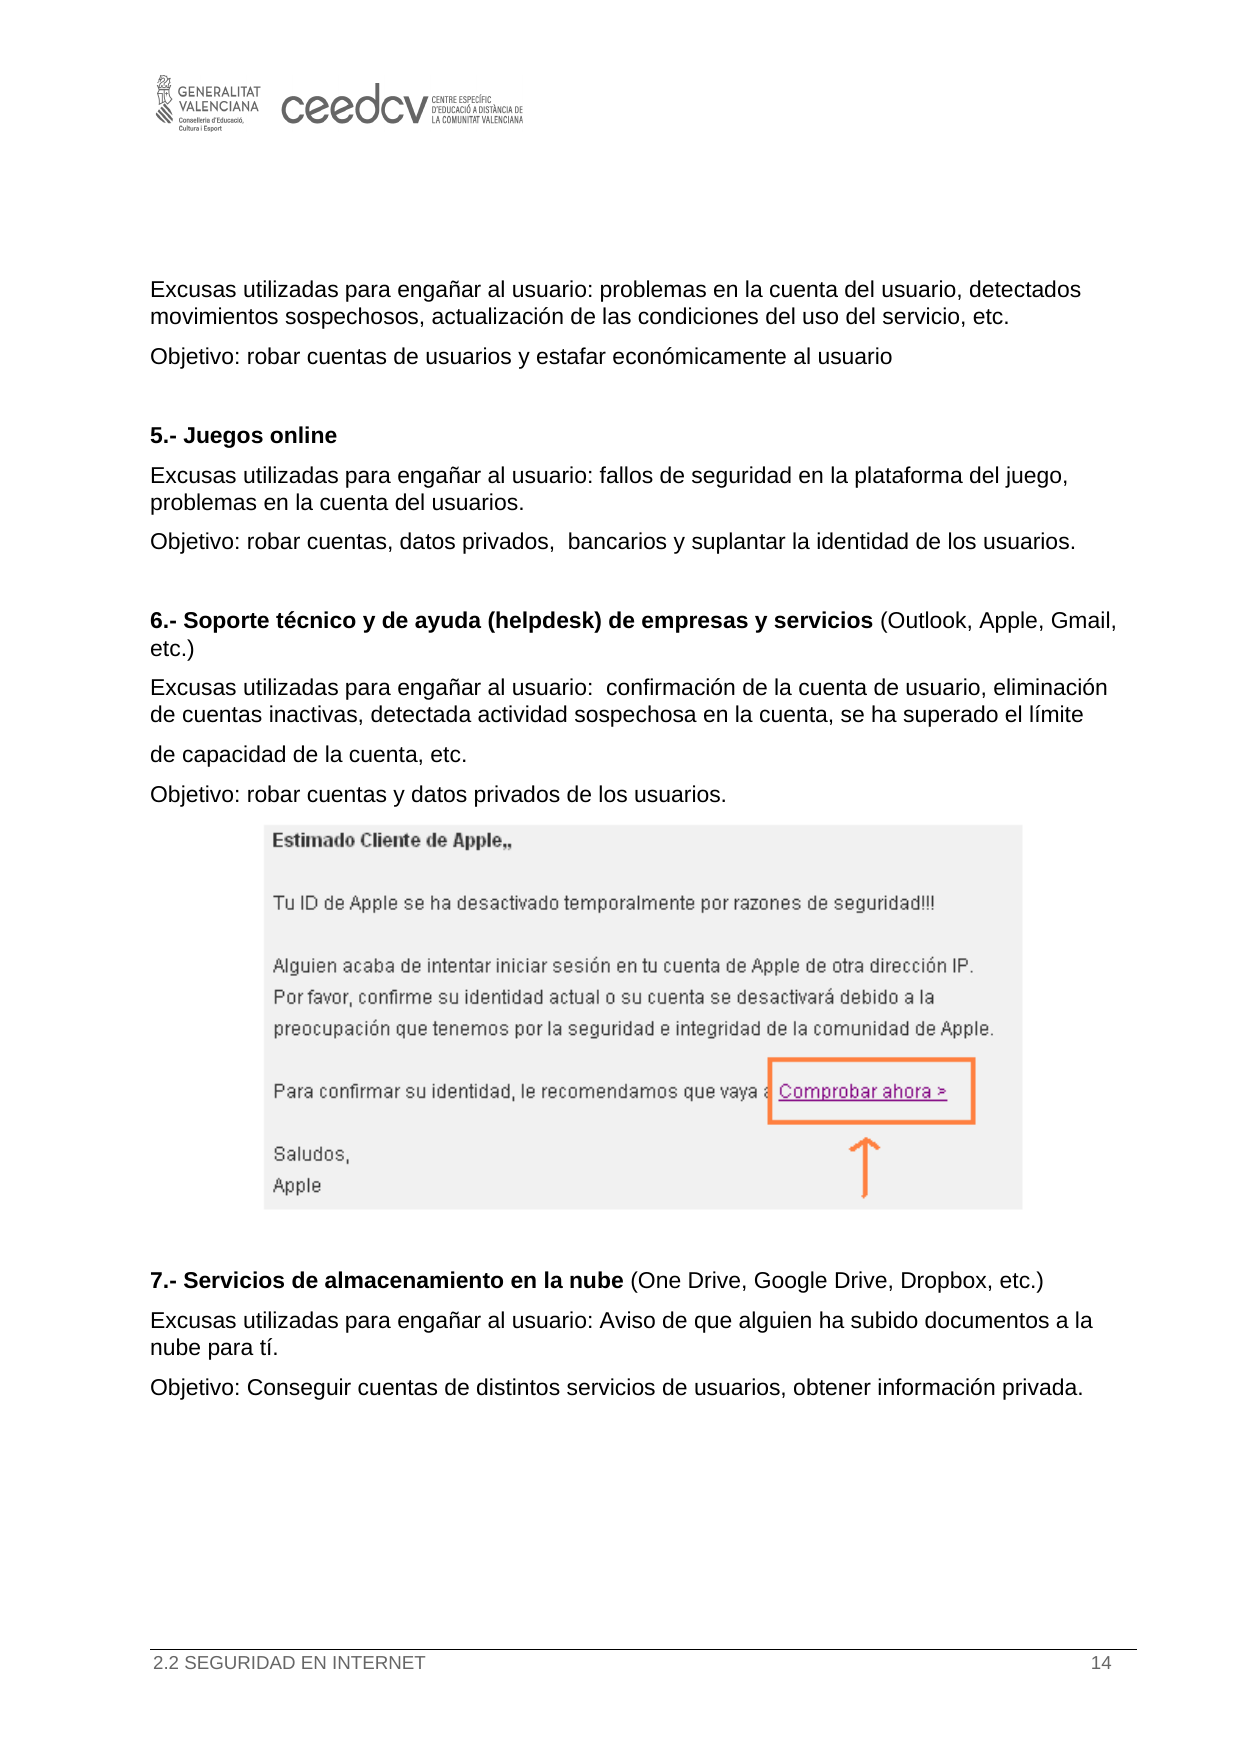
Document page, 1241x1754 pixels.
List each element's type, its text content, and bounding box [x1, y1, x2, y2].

text Excusas utilizadas para engañar al usuario: fallos de seguridad en la plataforma del juego, problemas en la cuenta del usuarios. [150, 461, 1137, 516]
text Excusas utilizadas para engañar al usuario: confirmación de la cuenta de usuario, eliminación de cuentas inactivas, detectada actividad sospechosa en la cuenta, se ha superado el límite [150, 674, 1137, 728]
text Objetivo: robar cuentas de usuarios y estafar económicamente al usuario [150, 343, 1137, 370]
text Excusas utilizadas para engañar al usuario: Aviso de que alguien ha subido documentos a la nube para tí. [150, 1307, 1137, 1361]
picture [155, 75, 523, 132]
text 7.- Servicios de almacenamiento en la nube (One Drive, Google Drive, Dropbox, etc.) [150, 1267, 1137, 1294]
text Excusas utilizadas para engañar al usuario: problemas en la cuenta del usuario, detectados movimientos sospechosos, actualización de las condiciones del uso del servicio, etc. [150, 276, 1137, 330]
text Objetivo: robar cuentas, datos privados, bancarios y suplantar la identidad de los usuarios. [150, 528, 1137, 555]
text 5.- Juegos online [150, 422, 1137, 449]
text 6.- Soporte técnico y de ayuda (helpdesk) de empresas y servicios (Outlook, Apple, Gmail, etc.) [150, 607, 1137, 662]
picture [258, 820, 1029, 1216]
text de capacidad de la cuenta, etc. [150, 741, 1137, 768]
text Objetivo: Conseguir cuentas de distintos servicios de usuarios, obtener información privada. [150, 1374, 1137, 1401]
text Objetivo: robar cuentas y datos privados de los usuarios. [150, 780, 1137, 808]
